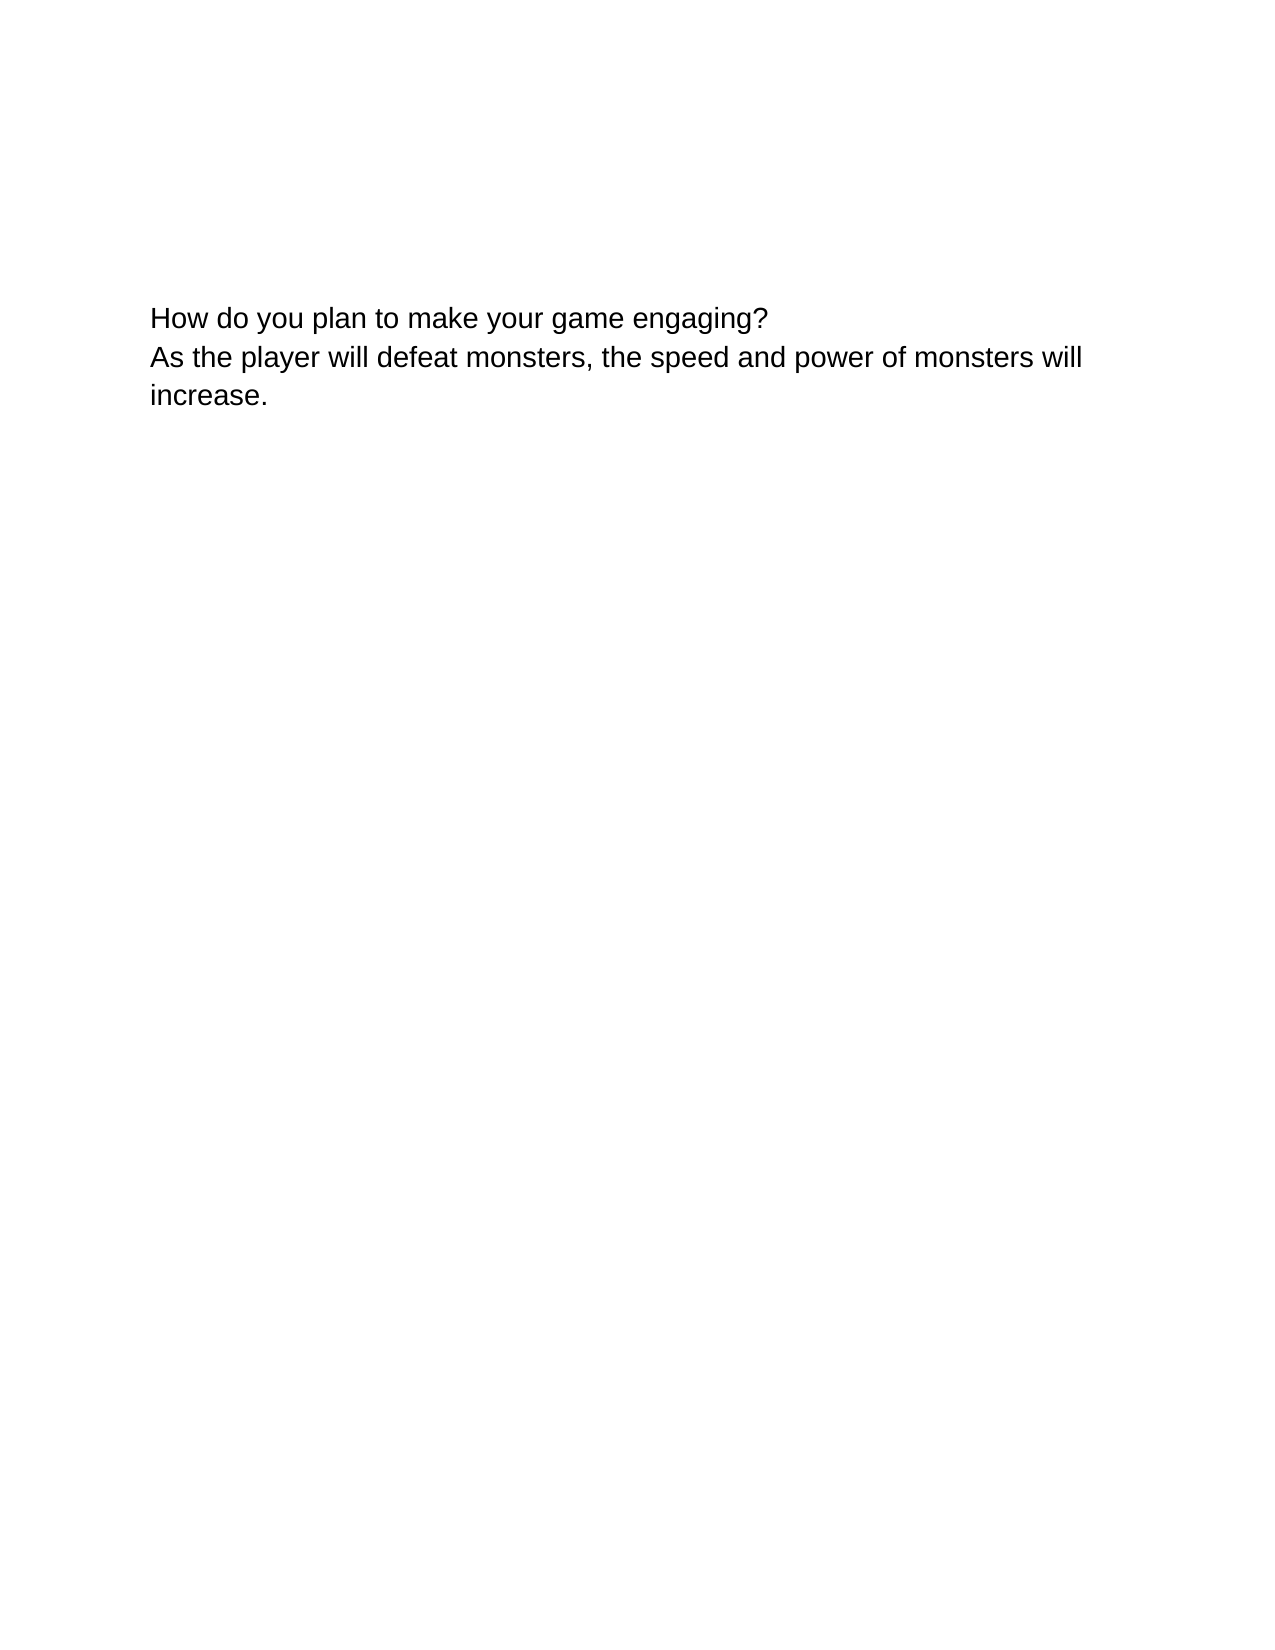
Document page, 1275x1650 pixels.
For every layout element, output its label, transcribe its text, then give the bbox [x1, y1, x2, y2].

text As the player will defeat monsters, the speed and power of monsters will increase. [150, 339, 1125, 412]
text How do you plan to make your game engaging? [150, 301, 1125, 334]
